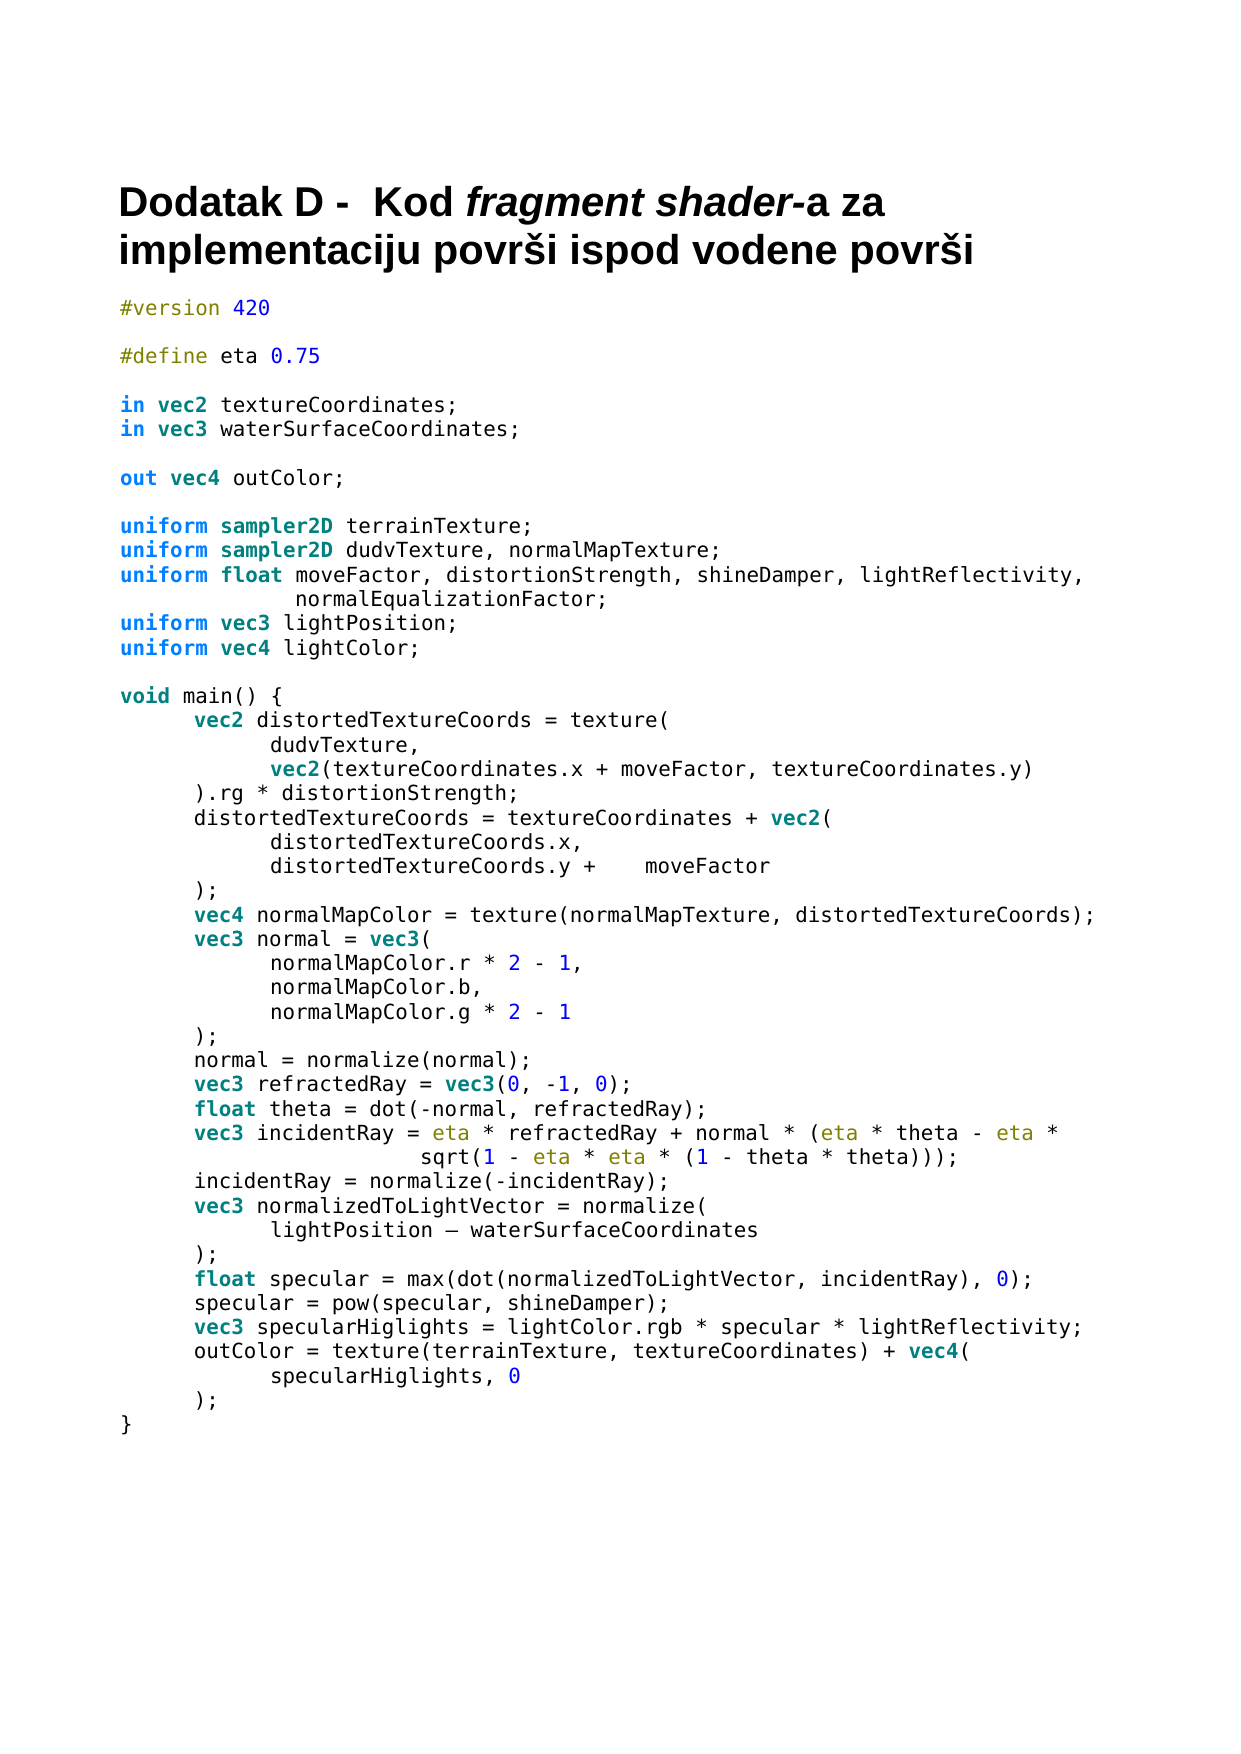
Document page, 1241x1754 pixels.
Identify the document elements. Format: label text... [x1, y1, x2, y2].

subtitle Kod fragment shader-a za implementaciju površi ispod vodene površi [118, 177, 1122, 273]
